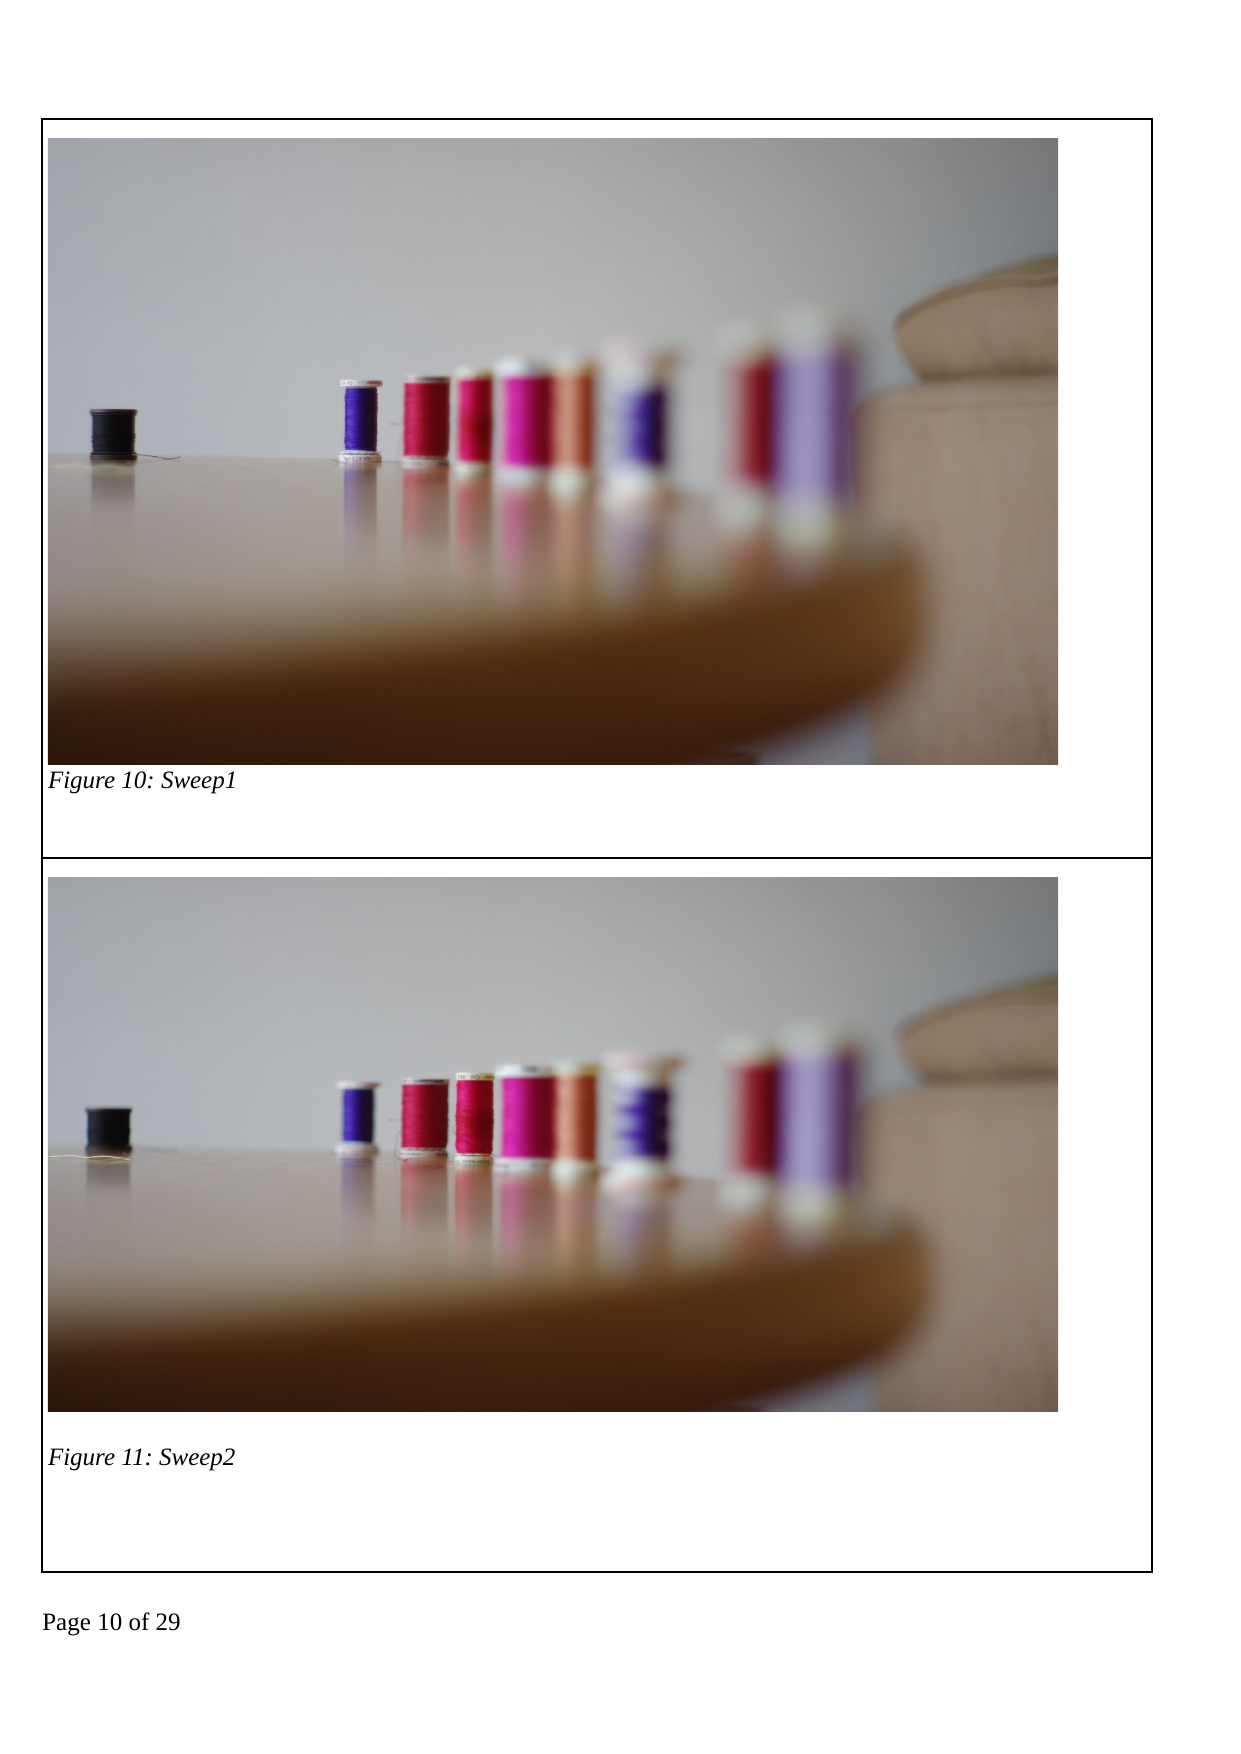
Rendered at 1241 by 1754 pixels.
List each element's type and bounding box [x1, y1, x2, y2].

table_header [43, 120, 1151, 857]
picture [47, 877, 1059, 1412]
picture [47, 138, 1059, 765]
table_cell [43, 859, 1151, 1571]
